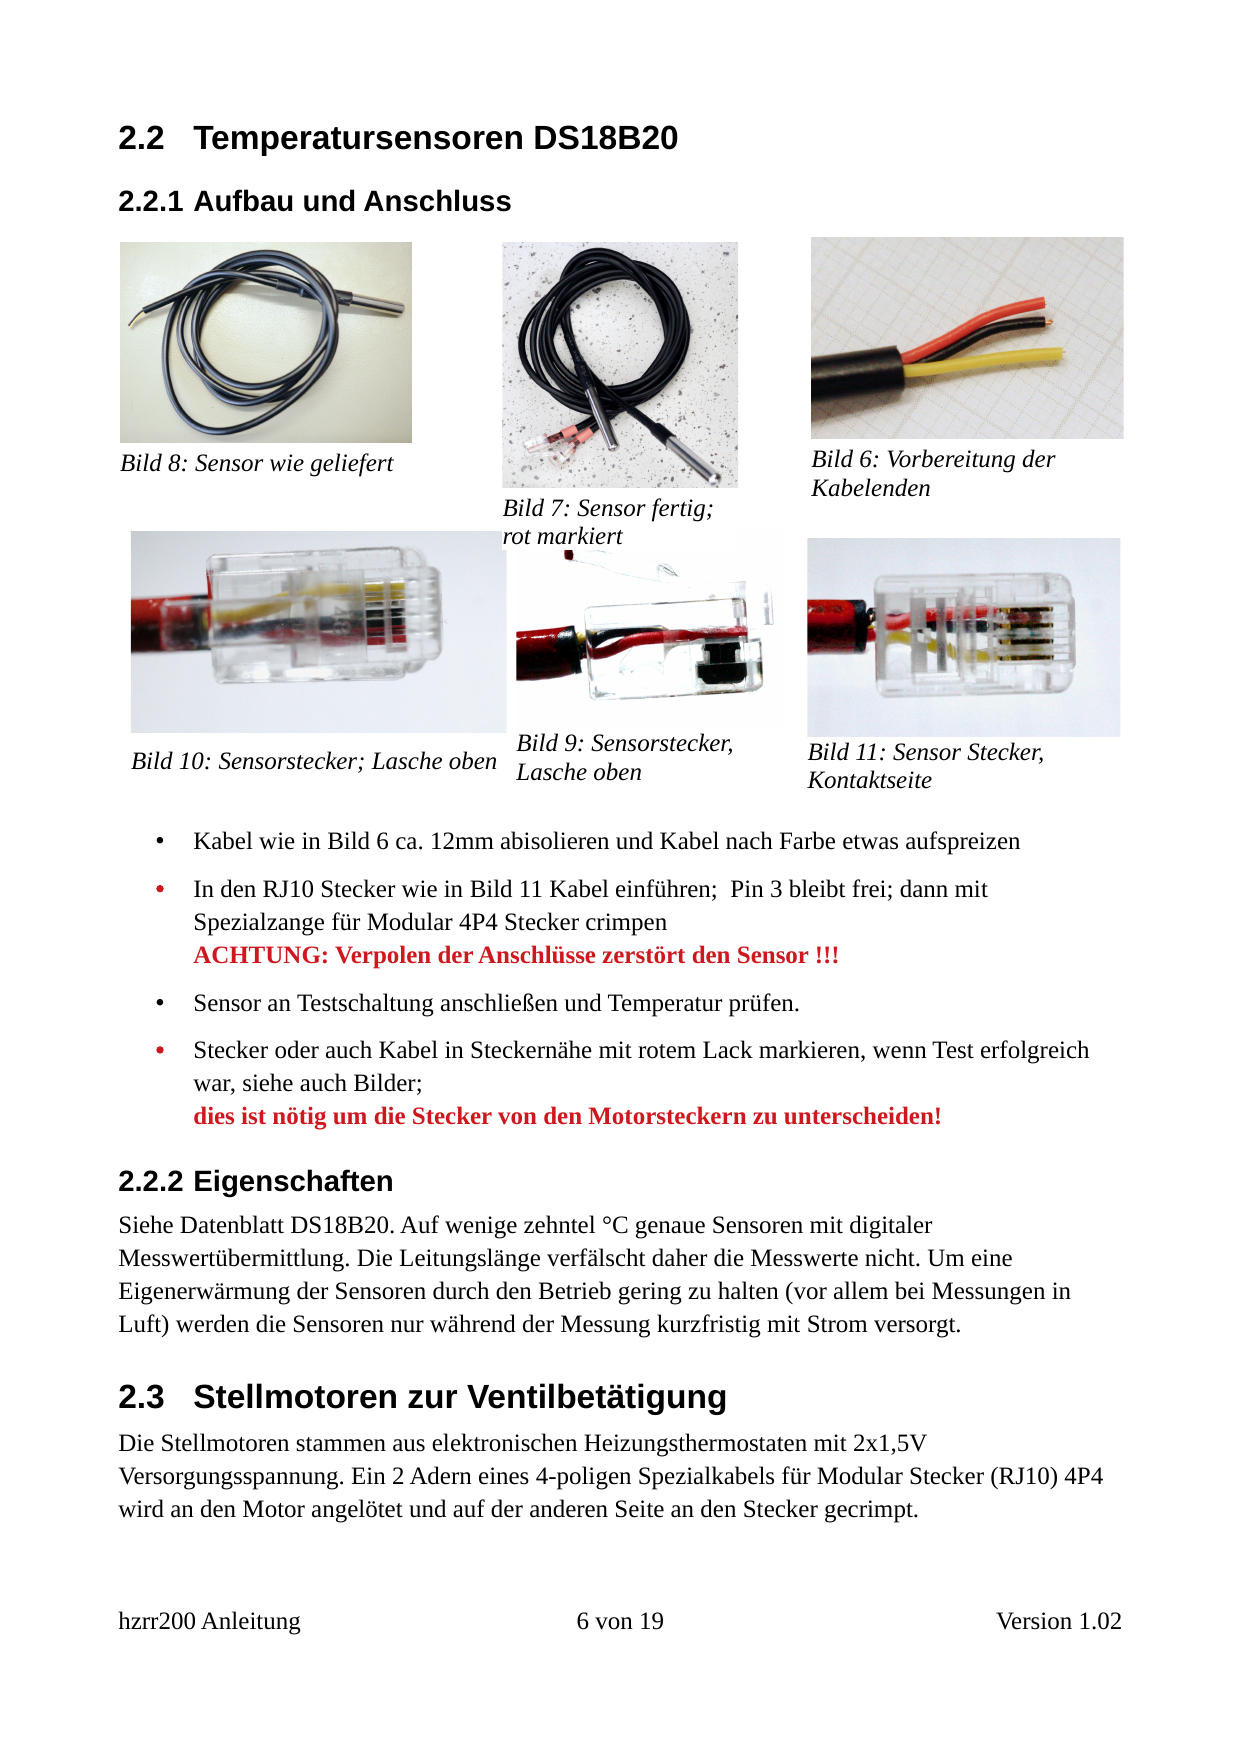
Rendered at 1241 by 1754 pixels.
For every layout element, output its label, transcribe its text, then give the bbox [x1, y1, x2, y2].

text Bild 6: Vorbereitung der Kabelenden [811, 439, 1123, 502]
subtitle Temperatursensoren DS18B20 [118, 118, 1122, 157]
picture [516, 528, 787, 729]
text Siehe Datenblatt DS18B20. Auf wenige zehntel °C genaue Sensoren mit digitaler Messwertübermittlung. Die Leitungslänge verfälscht daher die Messwerte nicht. Um eine Eigenerwärmung der Sensoren durch den Betrieb gering zu halten (vor allem bei Messungen in Luft) werden die Sensoren nur während der Messung kurzfristig mit Strom versorgt. [118, 1210, 1122, 1338]
list Kabel wie in Bild 6 ca. 12mm abisolieren und Kabel nach Farbe etwas aufspreizen [156, 826, 1122, 855]
text Bild 8: Sensor wie geliefert [120, 443, 412, 477]
text Bild 7: Sensor fertig; rot markiert [502, 488, 738, 550]
list In den RJ10 Stecker wie in Bild 11 Kabel einführen; Pin 3 bleibt frei; dann mit Spezialzange für Modular 4P4 Stecker crimpen ACHTUNG: Verpolen der Anschlüsse zerstört den Sensor !!! [156, 874, 1122, 969]
picture [120, 242, 412, 443]
picture [811, 237, 1124, 439]
text Bild 10: Sensorstecker; Lasche oben [131, 733, 507, 774]
subtitle Eigenschaften [118, 1163, 1122, 1197]
subtitle Stellmotoren zur Ventilbetätigung [118, 1377, 1122, 1416]
text Bild 11: Sensor Stecker, Kontaktseite [807, 737, 1120, 794]
list Stecker oder auch Kabel in Steckernähe mit rotem Lack markieren, wenn Test erfolgreich war, siehe auch Bilder; dies ist nötig um die Stecker von den Motorsteckern zu unterscheiden! [156, 1035, 1122, 1130]
picture [807, 538, 1121, 737]
text Die Stellmotoren stammen aus elektronischen Heizungsthermostaten mit 2x1,5V Versorgungsspannung. Ein 2 Adern eines 4-poligen Spezialkabels für Modular Stecker (RJ10) 4P4 wird an den Motor angelötet und auf der anderen Seite an den Stecker gecrimpt. [118, 1428, 1122, 1523]
picture [502, 242, 739, 488]
text Bild 9: Sensorstecker, Lasche oben [516, 729, 786, 786]
list Sensor an Testschaltung anschließen und Temperatur prüfen. [156, 988, 1122, 1016]
picture [130, 531, 507, 733]
subtitle Aufbau und Anschluss [118, 184, 1122, 218]
